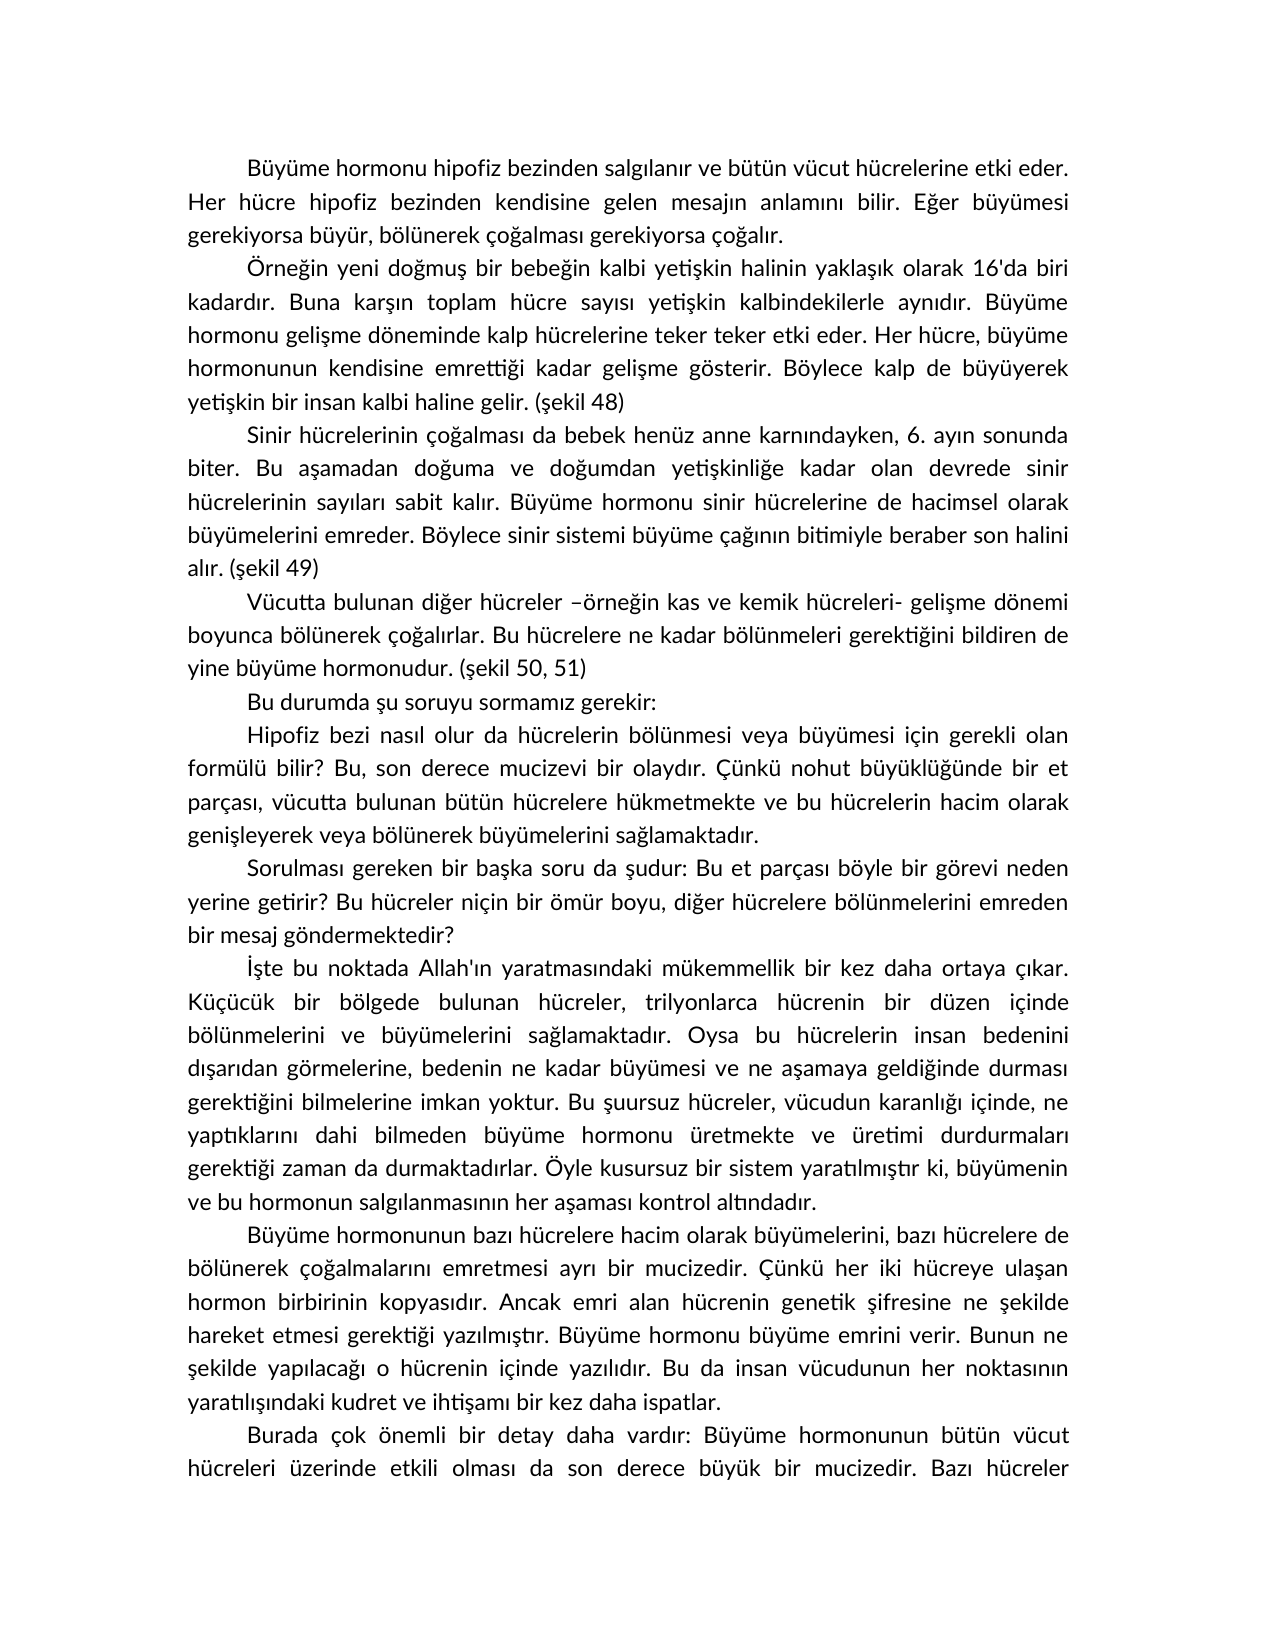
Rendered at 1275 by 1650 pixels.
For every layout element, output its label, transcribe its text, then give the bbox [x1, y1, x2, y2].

text Burada çok önemli bir detay daha vardır: Büyüme hormonunun bütün vücut hücreleri üzerinde etkili olması da son derece büyük bir mucizedir. Bazı hücreler [187, 1417, 1070, 1483]
text Büyüme hormonunun bazı hücrelere hacim olarak büyümelerini, bazı hücrelere de bölünerek çoğalmalarını emretmesi ayrı bir mucizedir. Çünkü her iki hücreye ulaşan hormon birbirinin kopyasıdır. Ancak emri alan hücrenin genetik şifresine ne şekilde hareket etmesi gerektiği yazılmıştır. Büyüme hormonu büyüme emrini verir. Bunun ne şekilde yapılacağı o hücrenin içinde yazılıdır. Bu da insan vücudunun her noktasının yaratılışındaki kudret ve ihtişamı bir kez daha ispatlar. [187, 1217, 1070, 1417]
text Bu durumda şu soruyu sormamız gerekir: [187, 683, 1070, 717]
text Büyüme hormonu hipofiz bezinden salgılanır ve bütün vücut hücrelerine etki eder. Her hücre hipofiz bezinden kendisine gelen mesajın anlamını bilir. Eğer büyümesi gerekiyorsa büyür, bölünerek çoğalması gerekiyorsa çoğalır. [187, 150, 1070, 250]
text Hipofiz bezi nasıl olur da hücrelerin bölünmesi veya büyümesi için gerekli olan formülü bilir? Bu, son derece mucizevi bir olaydır. Çünkü nohut büyüklüğünde bir et parçası, vücutta bulunan bütün hücrelere hükmetmekte ve bu hücrelerin hacim olarak genişleyerek veya bölünerek büyümelerini sağlamaktadır. [187, 717, 1070, 850]
text Sorulması gereken bir başka soru da şudur: Bu et parçası böyle bir görevi neden yerine getirir? Bu hücreler niçin bir ömür boyu, diğer hücrelere bölünmelerini emreden bir mesaj göndermektedir? [187, 850, 1070, 950]
text Sinir hücrelerinin çoğalması da bebek henüz anne karnındayken, 6. ayın sonunda biter. Bu aşamadan doğuma ve doğumdan yetişkinliğe kadar olan devrede sinir hücrelerinin sayıları sabit kalır. Büyüme hormonu sinir hücrelerine de hacimsel olarak büyümelerini emreder. Böylece sinir sistemi büyüme çağının bitimiyle beraber son halini alır. (şekil 49) [187, 417, 1070, 583]
text İşte bu noktada Allah'ın yaratmasındaki mükemmellik bir kez daha ortaya çıkar. Küçücük bir bölgede bulunan hücreler, trilyonlarca hücrenin bir düzen içinde bölünmelerini ve büyümelerini sağlamaktadır. Oysa bu hücrelerin insan bedenini dışarıdan görmelerine, bedenin ne kadar büyümesi ve ne aşamaya geldiğinde durması gerektiğini bilmelerine imkan yoktur. Bu şuursuz hücreler, vücudun karanlığı içinde, ne yaptıklarını dahi bilmeden büyüme hormonu üretmekte ve üretimi durdurmaları gerektiği zaman da durmaktadırlar. Öyle kusursuz bir sistem yaratılmıştır ki, büyümenin ve bu hormonun salgılanmasının her aşaması kontrol altındadır. [187, 950, 1070, 1217]
text Örneğin yeni doğmuş bir bebeğin kalbi yetişkin halinin yaklaşık olarak 16'da biri kadardır. Buna karşın toplam hücre sayısı yetişkin kalbindekilerle aynıdır. Büyüme hormonu gelişme döneminde kalp hücrelerine teker teker etki eder. Her hücre, büyüme hormonunun kendisine emrettiği kadar gelişme gösterir. Böylece kalp de büyüyerek yetişkin bir insan kalbi haline gelir. (şekil 48) [187, 250, 1070, 417]
text Vücutta bulunan diğer hücreler –örneğin kas ve kemik hücreleri- gelişme dönemi boyunca bölünerek çoğalırlar. Bu hücrelere ne kadar bölünmeleri gerektiğini bildiren de yine büyüme hormonudur. (şekil 50, 51) [187, 583, 1070, 683]
